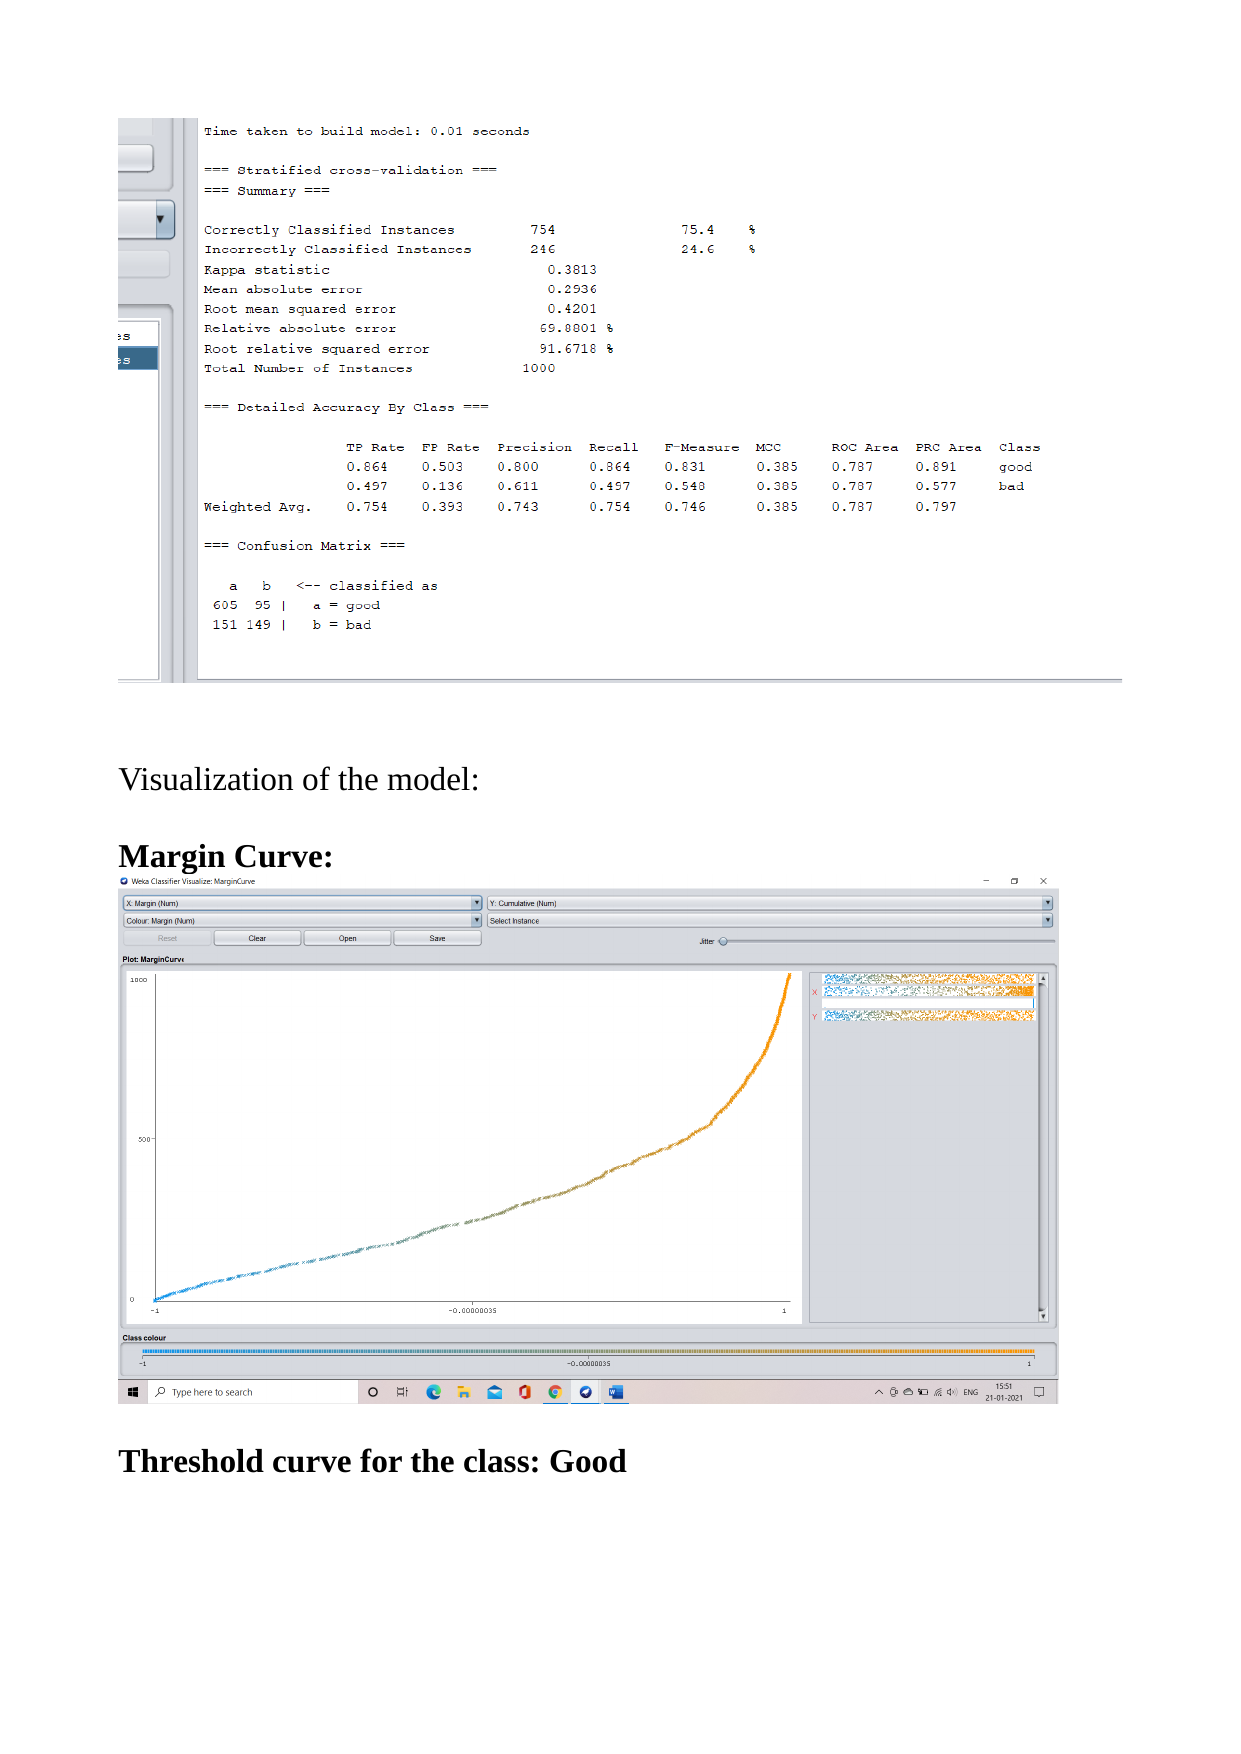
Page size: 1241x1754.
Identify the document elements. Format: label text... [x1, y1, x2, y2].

picture [118, 874, 1059, 1404]
text Margin Curve: [118, 836, 1122, 874]
text Threshold curve for the class: Good [118, 1442, 1122, 1480]
text Visualization of the model: [118, 759, 1122, 798]
picture [118, 118, 1123, 683]
